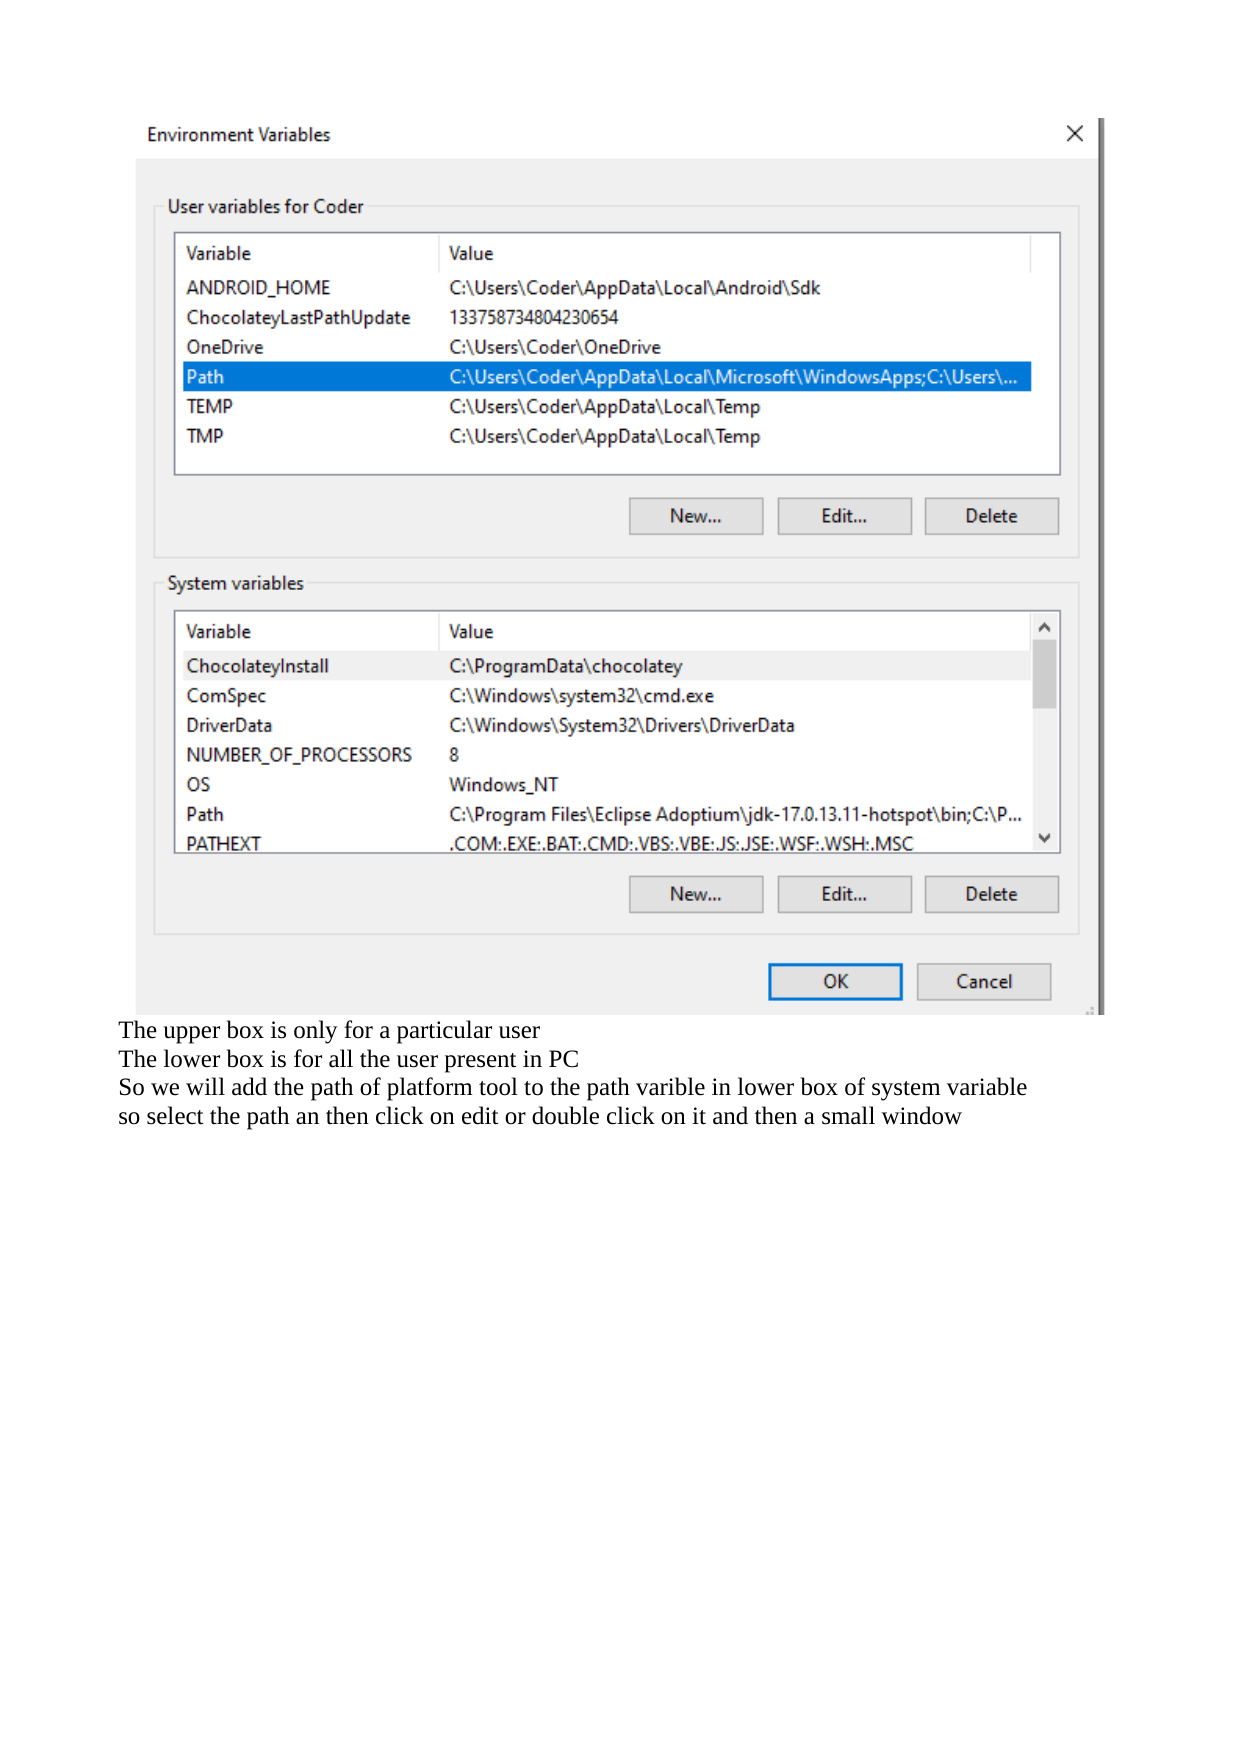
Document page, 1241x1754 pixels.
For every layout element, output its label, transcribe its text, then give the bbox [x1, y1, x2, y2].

text The upper box is only for a particular user [118, 118, 1122, 1044]
picture [135, 118, 1105, 1015]
text The lower box is for all the user present in PC [118, 1044, 1122, 1072]
text so select the path an then click on edit or double click on it and then a small window [118, 1101, 1122, 1130]
text So we will add the path of platform tool to the path varible in lower box of system variable [118, 1072, 1122, 1101]
